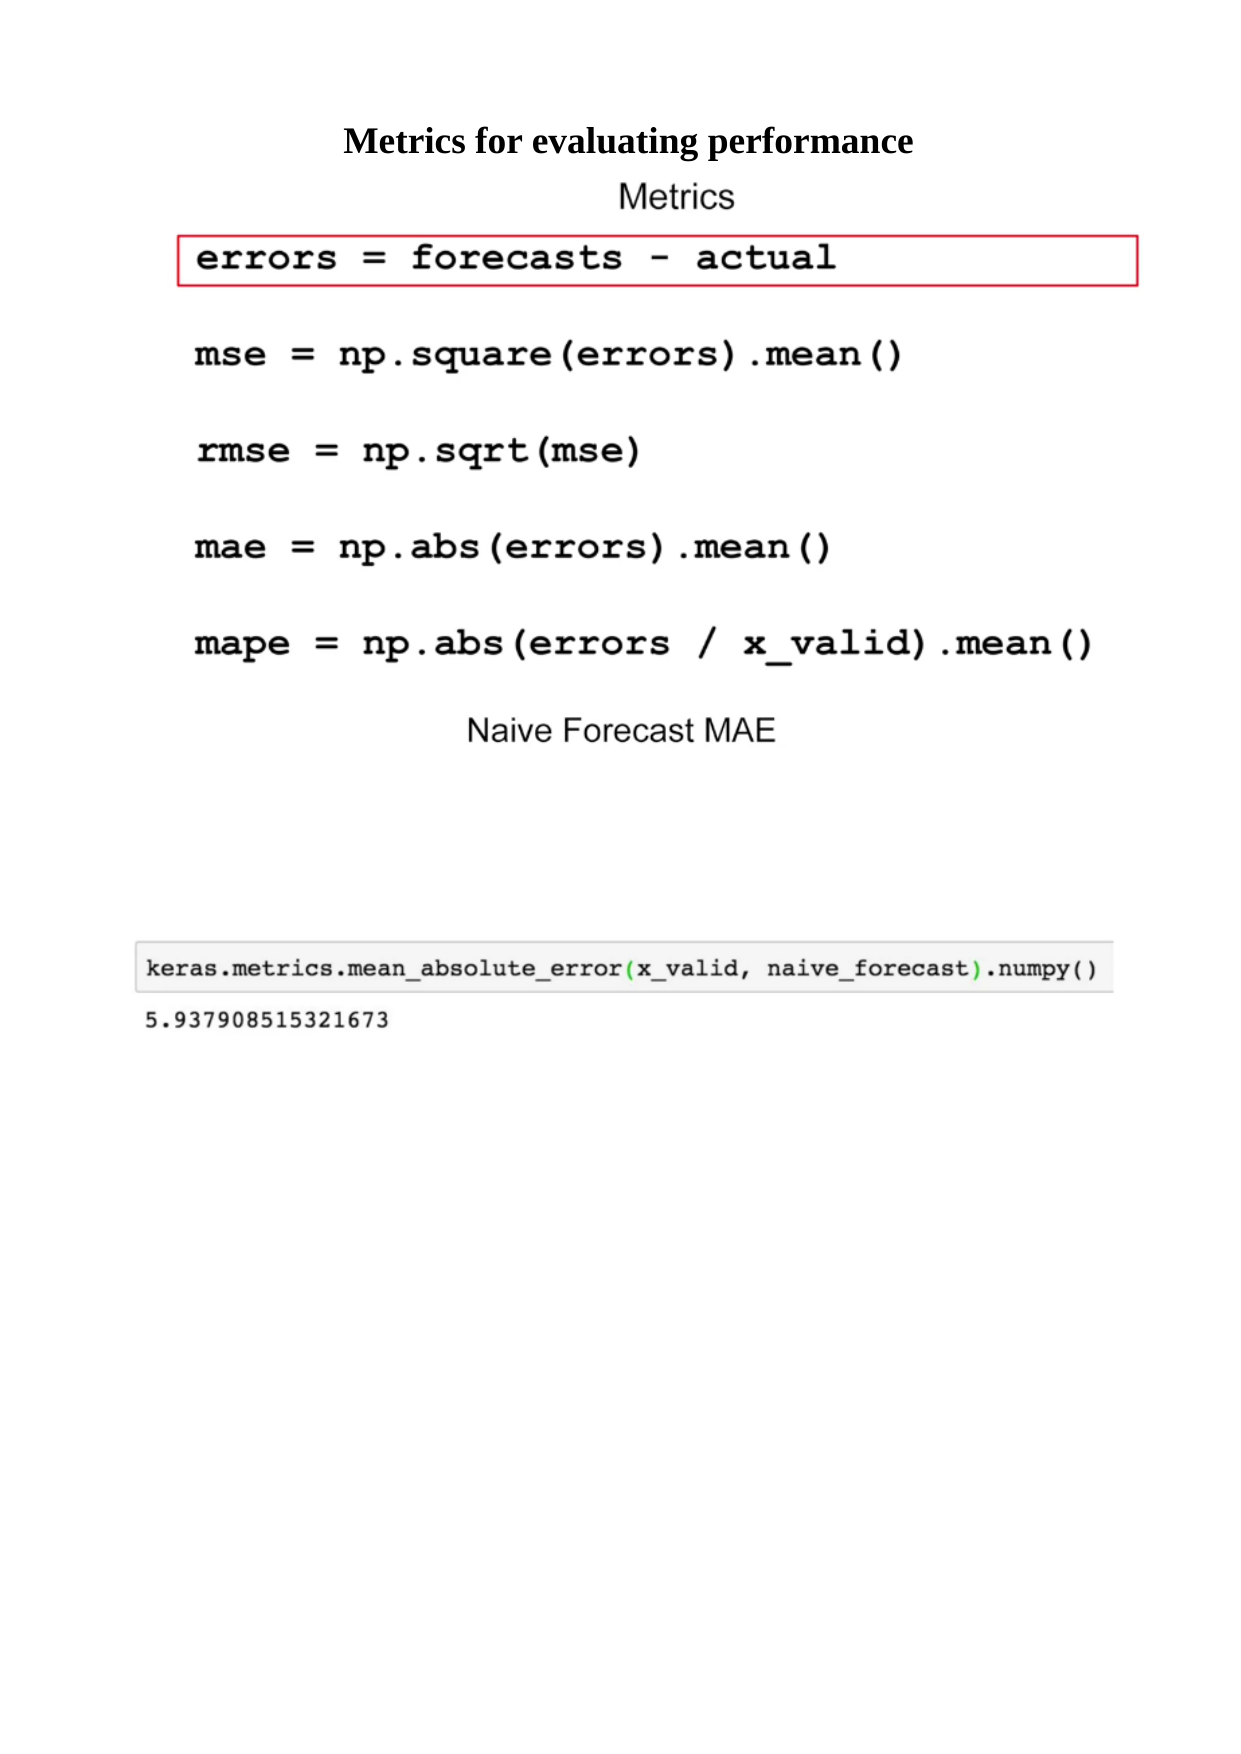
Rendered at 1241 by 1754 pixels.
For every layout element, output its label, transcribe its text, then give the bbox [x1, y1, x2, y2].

picture [118, 706, 1123, 1048]
subtitle Metrics for evaluating performance [118, 118, 1122, 161]
picture [140, 173, 1144, 678]
